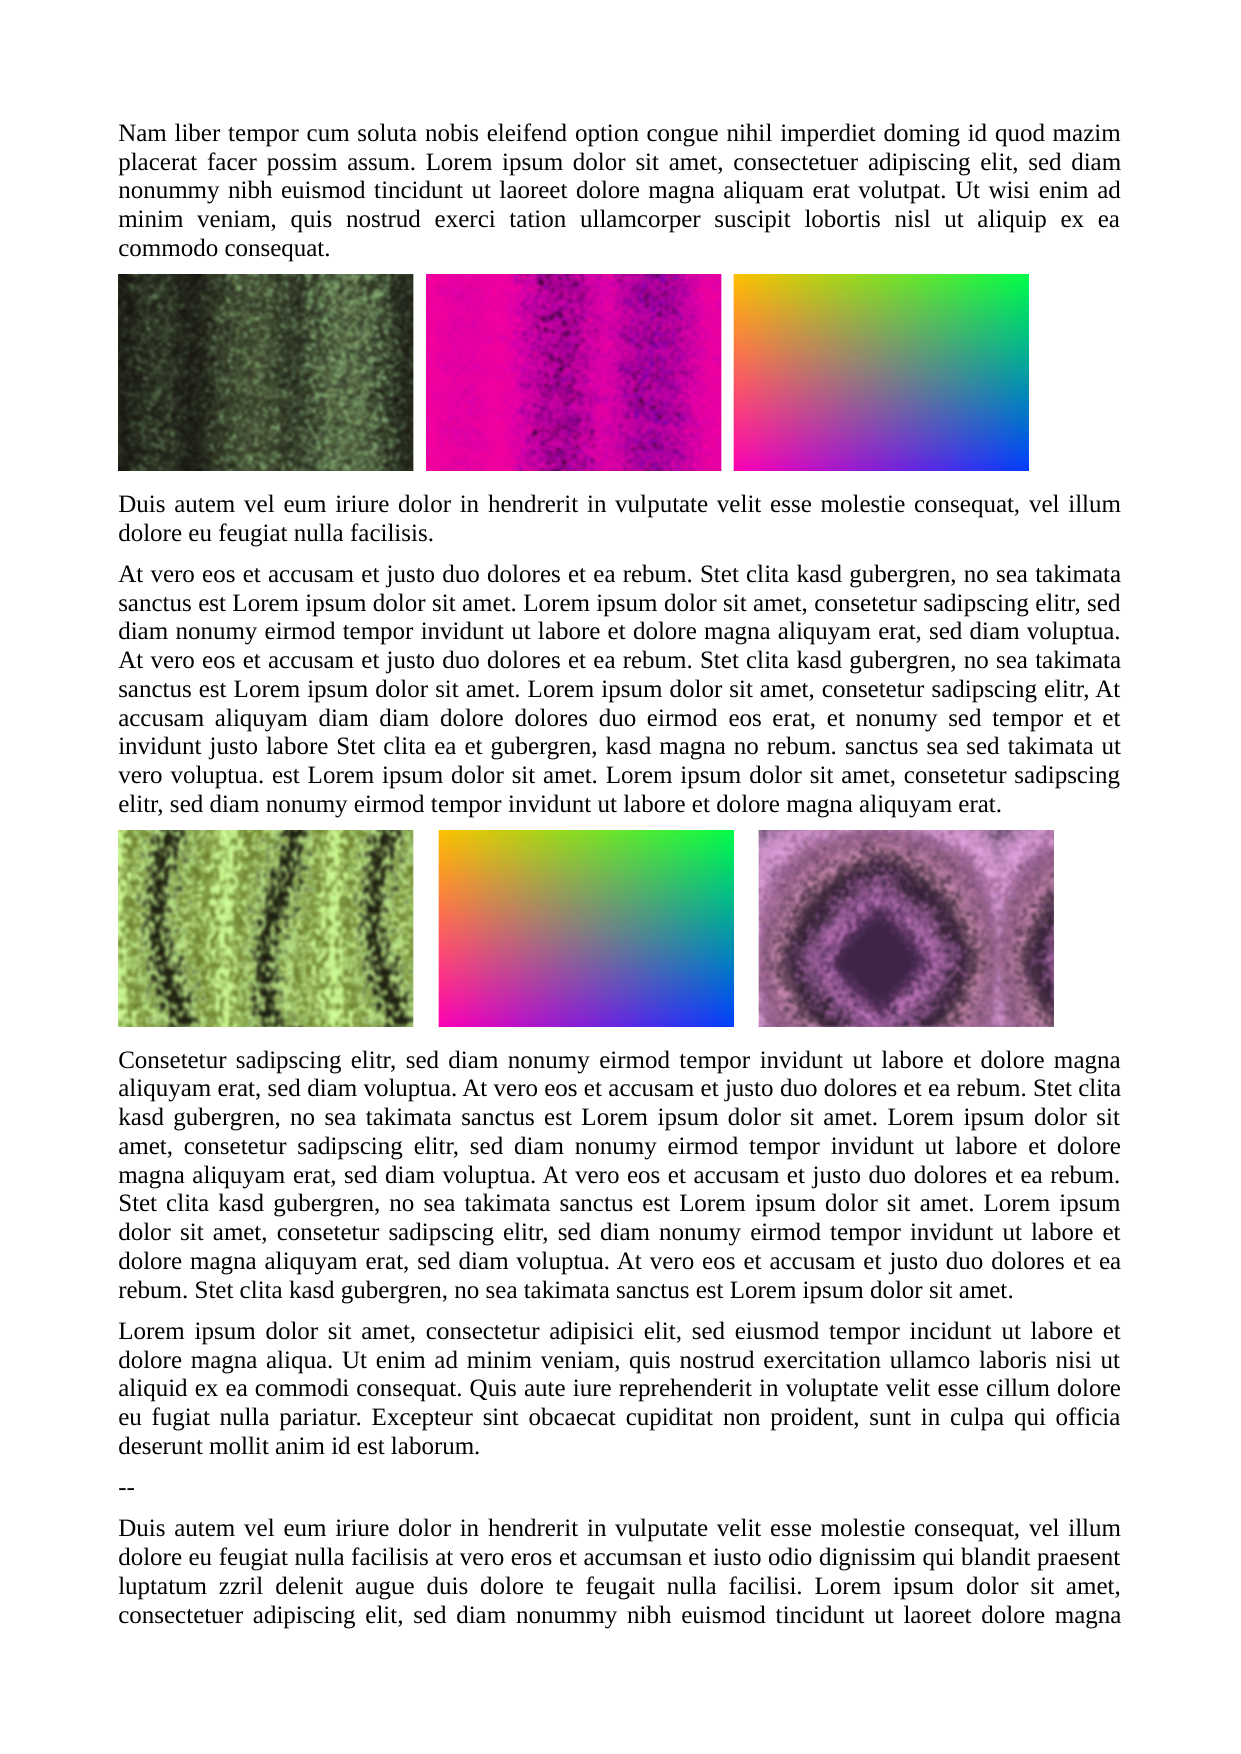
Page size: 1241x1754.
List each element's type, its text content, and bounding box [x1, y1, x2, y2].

picture [733, 274, 1029, 471]
text At vero eos et accusam et justo duo dolores et ea rebum. Stet clita kasd gubergren, no sea takimata sanctus est Lorem ipsum dolor sit amet. Lorem ipsum dolor sit amet, consetetur sadipscing elitr, sed diam nonumy eirmod tempor invidunt ut labore et dolore magna aliquyam erat, sed diam voluptua. At vero eos et accusam et justo duo dolores et ea rebum. Stet clita kasd gubergren, no sea takimata sanctus est Lorem ipsum dolor sit amet. Lorem ipsum dolor sit amet, consetetur sadipscing elitr, At accusam aliquyam diam diam dolore dolores duo eirmod eos erat, et nonumy sed tempor et et invidunt justo labore Stet clita ea et gubergren, kasd magna no rebum. sanctus sea sed takimata ut vero voluptua. est Lorem ipsum dolor sit amet. Lorem ipsum dolor sit amet, consetetur sadipscing elitr, sed diam nonumy eirmod tempor invidunt ut labore et dolore magna aliquyam erat. [118, 559, 1122, 818]
text Nam liber tempor cum soluta nobis eleifend option congue nihil imperdiet doming id quod mazim placerat facer possim assum. Lorem ipsum dolor sit amet, consectetuer adipiscing elit, sed diam nonummy nibh euismod tincidunt ut laoreet dolore magna aliquam erat volutpat. Ut wisi enim ad minim veniam, quis nostrud exerci tation ullamcorper suscipit lobortis nisl ut aliquip ex ea commodo consequat. [118, 118, 1122, 262]
picture [118, 274, 414, 471]
text Duis autem vel eum iriure dolor in hendrerit in vulputate velit esse molestie consequat, vel illum dolore eu feugiat nulla facilisis. [118, 489, 1122, 546]
text -- [118, 1472, 1122, 1501]
picture [758, 830, 1054, 1027]
text Lorem ipsum dolor sit amet, consectetur adipisici elit, sed eiusmod tempor incidunt ut labore et dolore magna aliqua. Ut enim ad minim veniam, quis nostrud exercitation ullamco laboris nisi ut aliquid ex ea commodi consequat. Quis aute iure reprehenderit in voluptate velit esse cillum dolore eu fugiat nulla pariatur. Excepteur sint obcaecat cupiditat non proident, sunt in culpa qui officia deserunt mollit anim id est laborum. [118, 1316, 1122, 1460]
picture [438, 830, 734, 1027]
text Duis autem vel eum iriure dolor in hendrerit in vulputate velit esse molestie consequat, vel illum dolore eu feugiat nulla facilisis at vero eros et accumsan et iusto odio dignissim qui blandit praesent luptatum zzril delenit augue duis dolore te feugait nulla facilisi. Lorem ipsum dolor sit amet, consectetuer adipiscing elit, sed diam nonummy nibh euismod tincidunt ut laoreet dolore magna [118, 1513, 1122, 1628]
text Consetetur sadipscing elitr, sed diam nonumy eirmod tempor invidunt ut labore et dolore magna aliquyam erat, sed diam voluptua. At vero eos et accusam et justo duo dolores et ea rebum. Stet clita kasd gubergren, no sea takimata sanctus est Lorem ipsum dolor sit amet. Lorem ipsum dolor sit amet, consetetur sadipscing elitr, sed diam nonumy eirmod tempor invidunt ut labore et dolore magna aliquyam erat, sed diam voluptua. At vero eos et accusam et justo duo dolores et ea rebum. Stet clita kasd gubergren, no sea takimata sanctus est Lorem ipsum dolor sit amet. Lorem ipsum dolor sit amet, consetetur sadipscing elitr, sed diam nonumy eirmod tempor invidunt ut labore et dolore magna aliquyam erat, sed diam voluptua. At vero eos et accusam et justo duo dolores et ea rebum. Stet clita kasd gubergren, no sea takimata sanctus est Lorem ipsum dolor sit amet. [118, 1045, 1122, 1303]
picture [118, 830, 414, 1027]
picture [426, 274, 722, 471]
